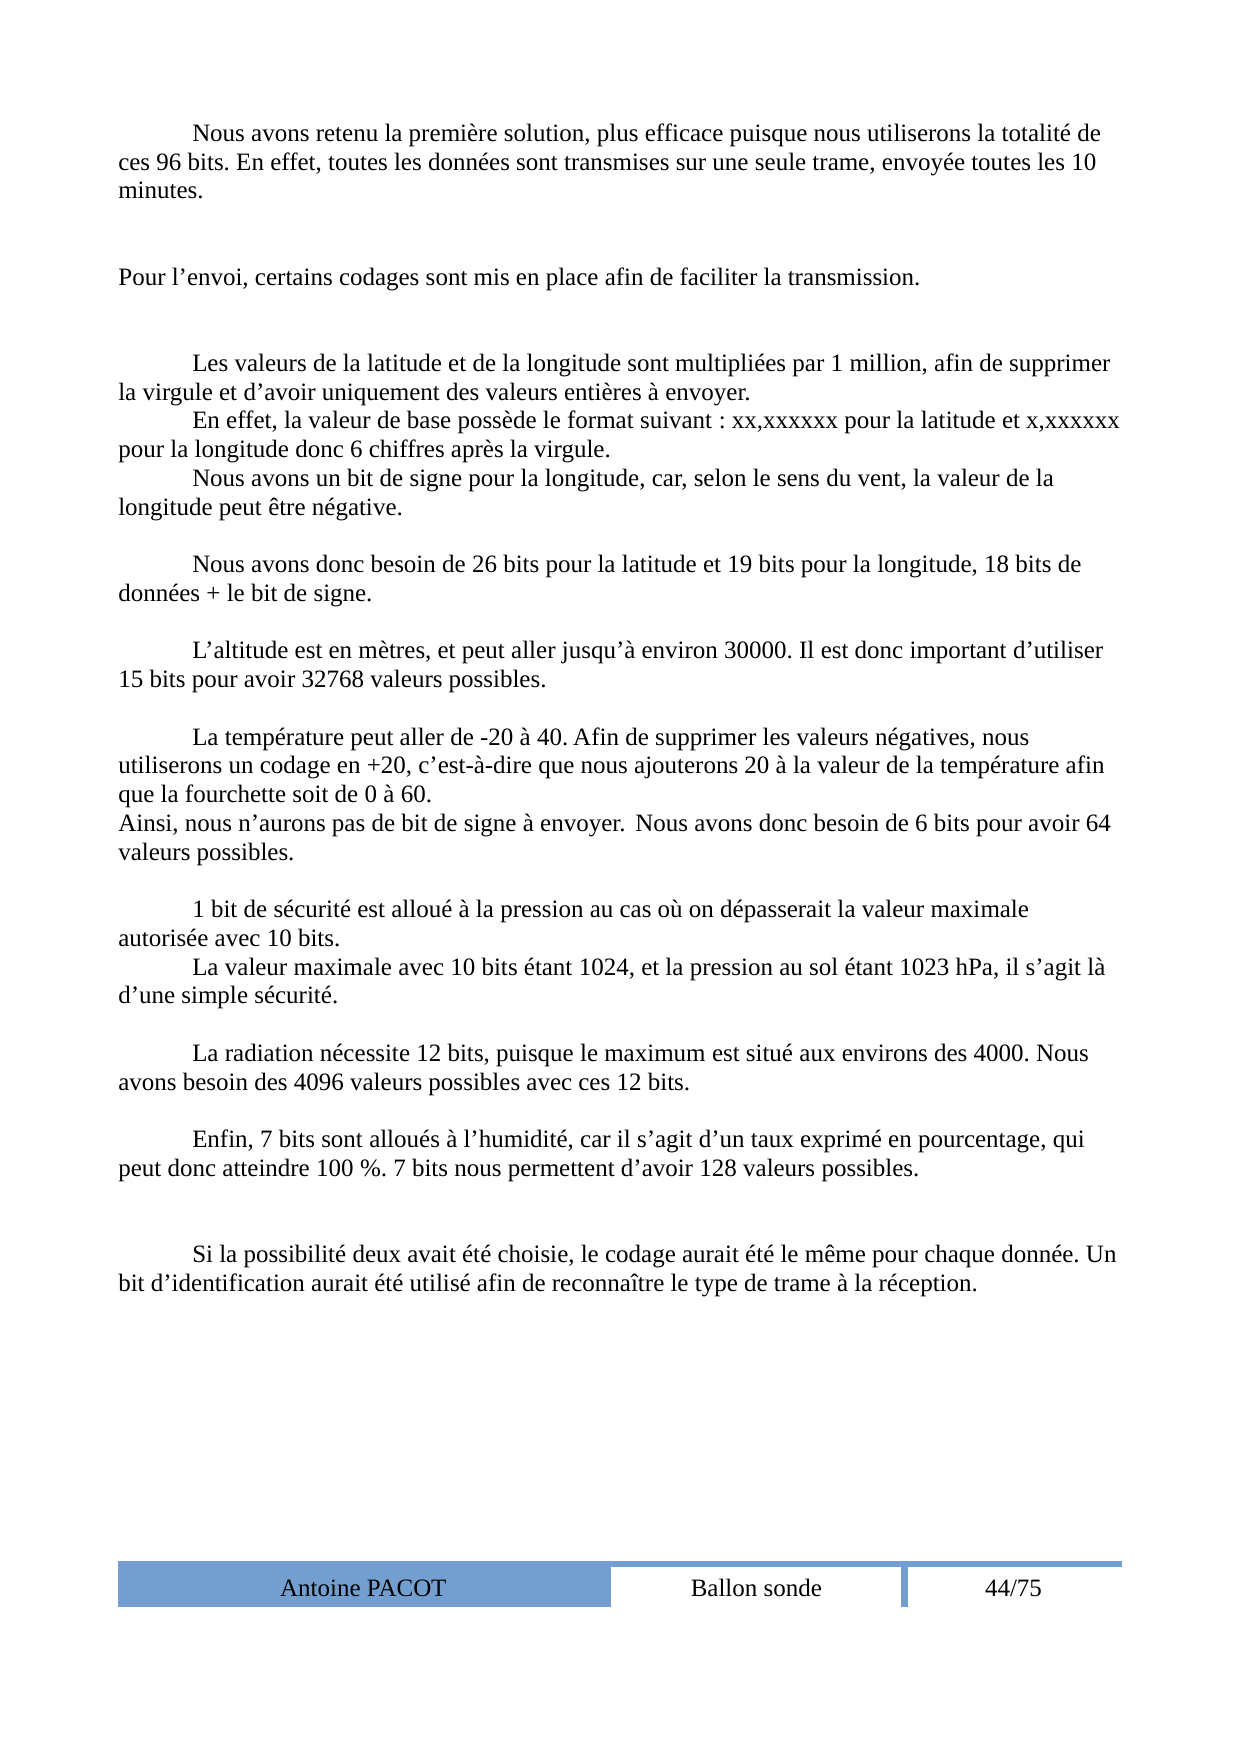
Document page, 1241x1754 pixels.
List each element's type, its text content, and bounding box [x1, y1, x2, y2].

text En effet, la valeur de base possède le format suivant : xx,xxxxxx pour la latitude et x,xxxxxx pour la longitude donc 6 chiffres après la virgule. [118, 406, 1122, 463]
text Les valeurs de la latitude et de la longitude sont multipliées par 1 million, afin de supprimer la virgule et d’avoir uniquement des valeurs entières à envoyer. [118, 348, 1122, 406]
text La radiation nécessite 12 bits, puisque le maximum est situé aux environs des 4000. Nous avons besoin des 4096 valeurs possibles avec ces 12 bits. [118, 1038, 1122, 1096]
text Ainsi, nous n’aurons pas de bit de signe à envoyer. Nous avons donc besoin de 6 bits pour avoir 64 valeurs possibles. [118, 808, 1122, 866]
text 1 bit de sécurité est alloué à la pression au cas où on dépasserait la valeur maximale autorisée avec 10 bits. [118, 894, 1122, 952]
text Nous avons un bit de signe pour la longitude, car, selon le sens du vent, la valeur de la longitude peut être négative. [118, 463, 1122, 521]
text Si la possibilité deux avait été choisie, le codage aurait été le même pour chaque donnée. Un bit d’identification aurait été utilisé afin de reconnaître le type de trame à la réception. [118, 1239, 1122, 1297]
text Nous avons donc besoin de 26 bits pour la latitude et 19 bits pour la longitude, 18 bits de données + le bit de signe. [118, 549, 1122, 607]
text Enfin, 7 bits sont alloués à l’humidité, car il s’agit d’un taux exprimé en pourcentage, qui peut donc atteindre 100 %. 7 bits nous permettent d’avoir 128 valeurs possibles. [118, 1124, 1122, 1182]
text Pour l’envoi, certains codages sont mis en place afin de faciliter la transmission. [118, 262, 1122, 291]
text L’altitude est en mètres, et peut aller jusqu’à environ 30000. Il est donc important d’utiliser 15 bits pour avoir 32768 valeurs possibles. [118, 636, 1122, 693]
text Nous avons retenu la première solution, plus efficace puisque nous utiliserons la totalité de ces 96 bits. En effet, toutes les données sont transmises sur une seule trame, envoyée toutes les 10 minutes. [118, 118, 1122, 204]
text La valeur maximale avec 10 bits étant 1024, et la pression au sol étant 1023 hPa, il s’agit là d’une simple sécurité. [118, 952, 1122, 1009]
text La température peut aller de -20 à 40. Afin de supprimer les valeurs négatives, nous utiliserons un codage en +20, c’est-à-dire que nous ajouterons 20 à la valeur de la température afin que la fourchette soit de 0 à 60. [118, 722, 1122, 808]
